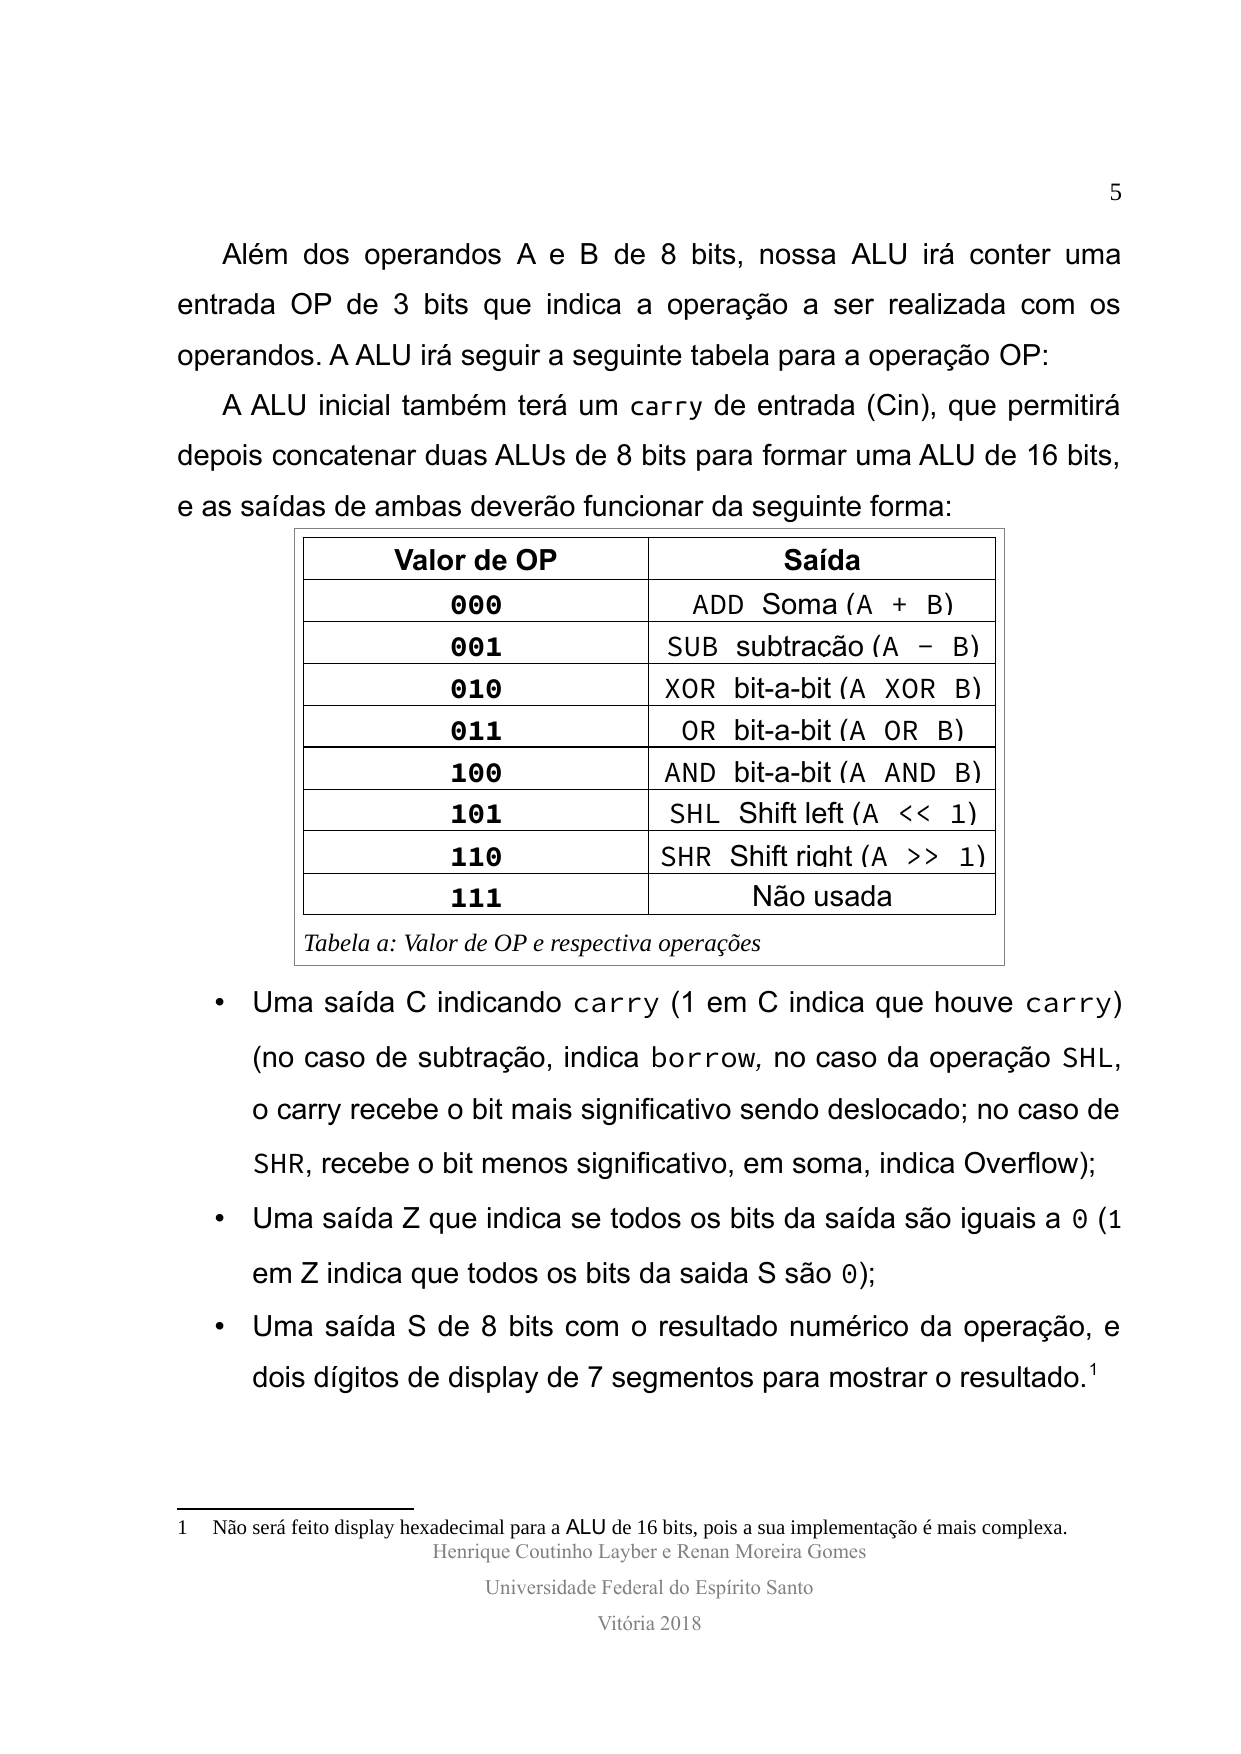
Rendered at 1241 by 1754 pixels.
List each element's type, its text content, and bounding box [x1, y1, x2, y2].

table_cell SHR Shift right (A >> 1) [649, 831, 995, 872]
table_header Saída [649, 538, 995, 578]
table_cell XOR bit-a-bit (A XOR B) [649, 664, 995, 704]
table_cell 111 [304, 874, 648, 914]
text Além dos operandos A e B de 8 bits, nossa ALU irá conter uma entrada OP de 3 bits que indica a operação a ser realizada com os operandos. A ALU irá seguir a seguinte tabela para a operação OP: [177, 237, 1122, 371]
table_cell 101 [304, 790, 648, 830]
list Uma saída Z que indica se todos os bits da saída são iguais a 0 (1 em Z indica que todos os bits da saida S são 0); [214, 1199, 1122, 1291]
table_cell ADD Soma (A + B) [649, 580, 995, 621]
table_cell OR bit-a-bit (A OR B) [649, 706, 995, 746]
table_cell Não usada [649, 874, 995, 914]
table_cell SUB subtração (A - B) [649, 622, 995, 662]
table_cell SHL Shift left (A << 1) [649, 790, 995, 830]
table_cell 000 [304, 580, 648, 621]
list Uma saída C indicando carry (1 em C indica que houve carry)(no caso de subtração, indica borrow, no caso da operação SHL, o carry recebe o bit mais significativo sendo deslocado; no caso de SHR, recebe o bit menos significativo, em soma, indica Overflow); [295, 529, 1004, 965]
text A ALU inicial também terá um carry de entrada (Cin), que permitirá depois concatenar duas ALUs de 8 bits para formar uma ALU de 16 bits, e as saídas de ambas deverão funcionar da seguinte forma: [177, 388, 1122, 522]
list Tabela a: Valor de OP e respectiva operações [303, 928, 996, 957]
table_cell AND bit-a-bit (A AND B) [649, 748, 995, 788]
table_cell 011 [304, 706, 648, 746]
table_cell 100 [304, 748, 648, 788]
table_header Valor de OP [304, 538, 648, 578]
table_cell 110 [304, 831, 648, 872]
table_cell 010 [304, 664, 648, 704]
list Uma saída C indicando carry (1 em C indica que houve carry)(no caso de subtração, indica borrow, no caso da operação SHL, o carry recebe o bit mais significativo sendo deslocado; no caso de SHR, recebe o bit menos significativo, em soma, indica Overflow); [214, 539, 1122, 1181]
table_cell 001 [304, 622, 648, 662]
list Não será feito display hexadecimal para a ALU de 16 bits, pois a sua implementação é mais complexa. [177, 1515, 1122, 1539]
list Uma saída S de 8 bits com o resultado numérico da operação, e dois dígitos de display de 7 segmentos para mostrar o resultado. [214, 1309, 1122, 1393]
